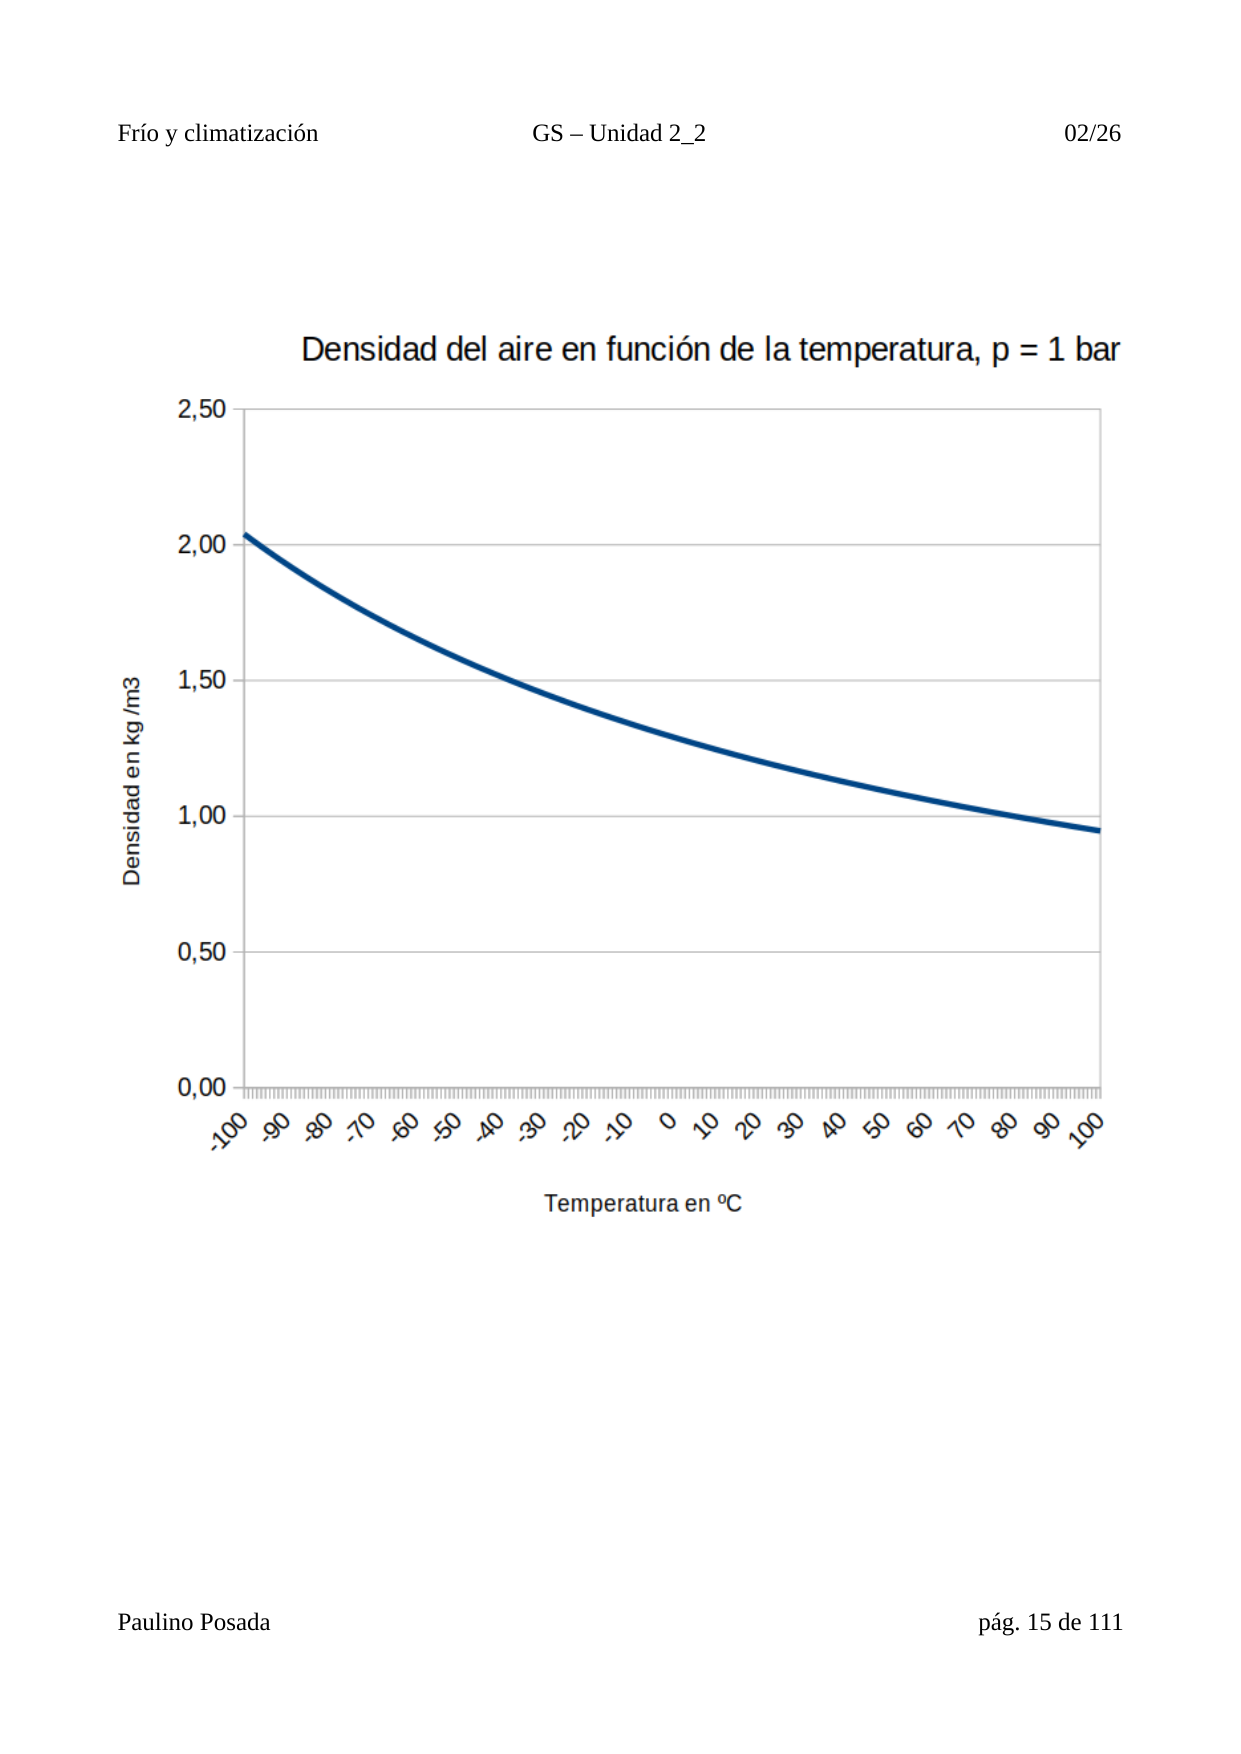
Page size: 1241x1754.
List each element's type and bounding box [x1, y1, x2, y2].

picture [118, 325, 1123, 1221]
